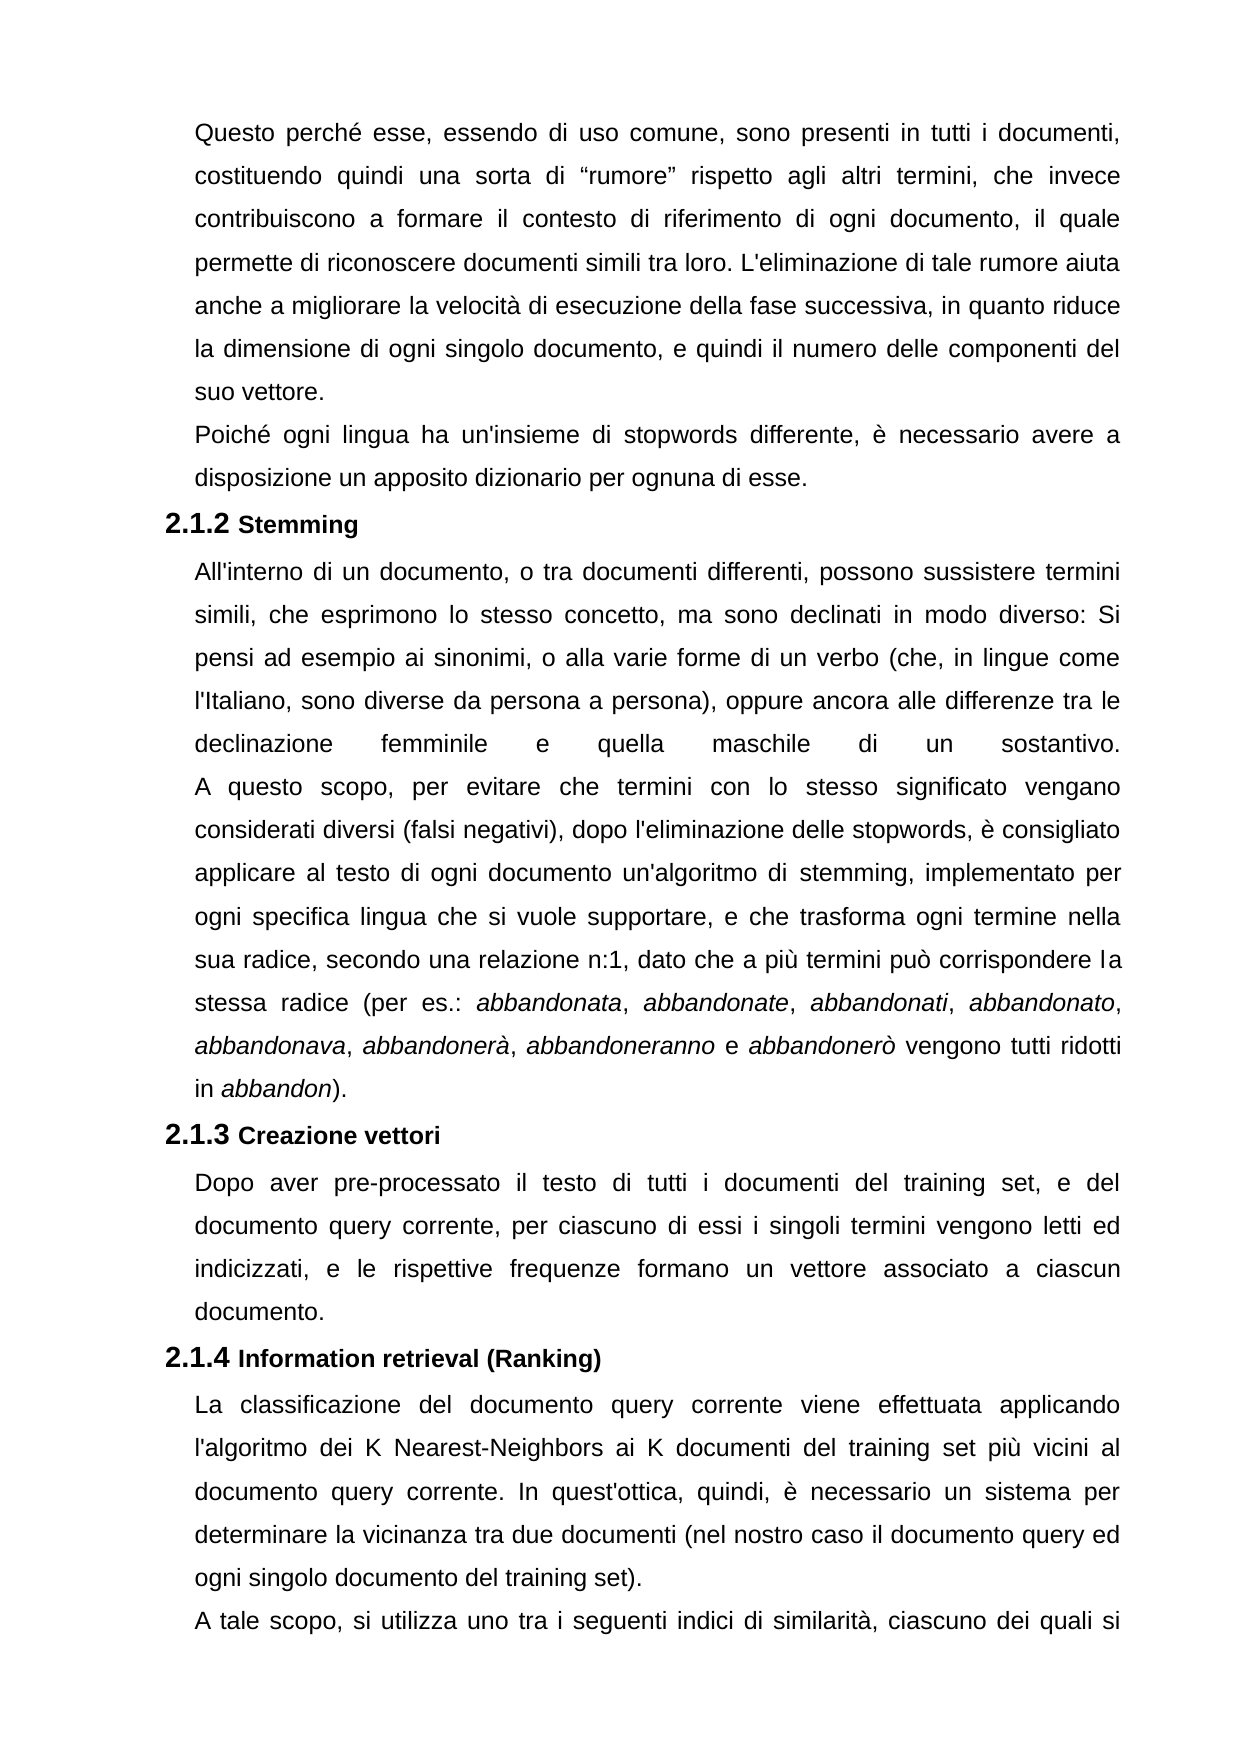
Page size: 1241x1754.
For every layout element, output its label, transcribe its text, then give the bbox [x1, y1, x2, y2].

list Questo perché esse, essendo di uso comune, sono presenti in tutti i documenti, costituendo quindi una sorta di “rumore” rispetto agli altri termini, che invece contribuiscono a formare il contesto di riferimento di ogni documento, il quale permette di riconoscere documenti simili tra loro. L'eliminazione di tale rumore aiuta anche a migliorare la velocità di esecuzione della fase successiva, in quanto riduce la dimensione di ogni singolo documento, e quindi il numero delle componenti del suo vettore. [157, 118, 1122, 406]
list Poiché ogni lingua ha un'insieme di stopwords differente, è necessario avere a disposizione un apposito dizionario per ognuna di esse. [157, 420, 1122, 492]
list Stemming [157, 506, 1122, 540]
list All'interno di un documento, o tra documenti differenti, possono sussistere termini simili, che esprimono lo stesso concetto, ma sono declinati in modo diverso: Si pensi ad esempio ai sinonimi, o alla varie forme di un verbo (che, in lingue come l'Italiano, sono diverse da persona a persona), oppure ancora alle differenze tra le declinazione femminile e quella maschile di un sostantivo. A questo scopo, per evitare che termini con lo stesso significato vengano considerati diversi (falsi negativi), dopo l'eliminazione delle stopwords, è consigliato applicare al testo di ogni documento un'algoritmo di stemming, implementato per ogni specifica lingua che si vuole supportare, e che trasforma ogni termine nella sua radice, secondo una relazione n:1, dato che a più termini può corrispondere la stessa radice (per es.: abbandonata, abbandonate, abbandonati, abbandonato, abbandonava, abbandonerà, abbandoneranno e abbandonerò vengono tutti ridotti in abbandon). [157, 557, 1122, 1103]
list Information retrieval (Ranking) [157, 1340, 1122, 1373]
list Dopo aver pre-processato il testo di tutti i documenti del training set, e del documento query corrente, per ciascuno di essi i singoli termini vengono letti ed indicizzati, e le rispettive frequenze formano un vettore associato a ciascun documento. [157, 1167, 1122, 1326]
list La classificazione del documento query corrente viene effettuata applicando l'algoritmo dei K Nearest-Neighbors ai K documenti del training set più vicini al documento query corrente. In quest'ottica, quindi, è necessario un sistema per determinare la vicinanza tra due documenti (nel nostro caso il documento query ed ogni singolo documento del training set). [157, 1390, 1122, 1592]
list Creazione vettori [157, 1117, 1122, 1151]
list A tale scopo, si utilizza uno tra i seguenti indici di similarità, ciascuno dei quali si [157, 1606, 1122, 1635]
